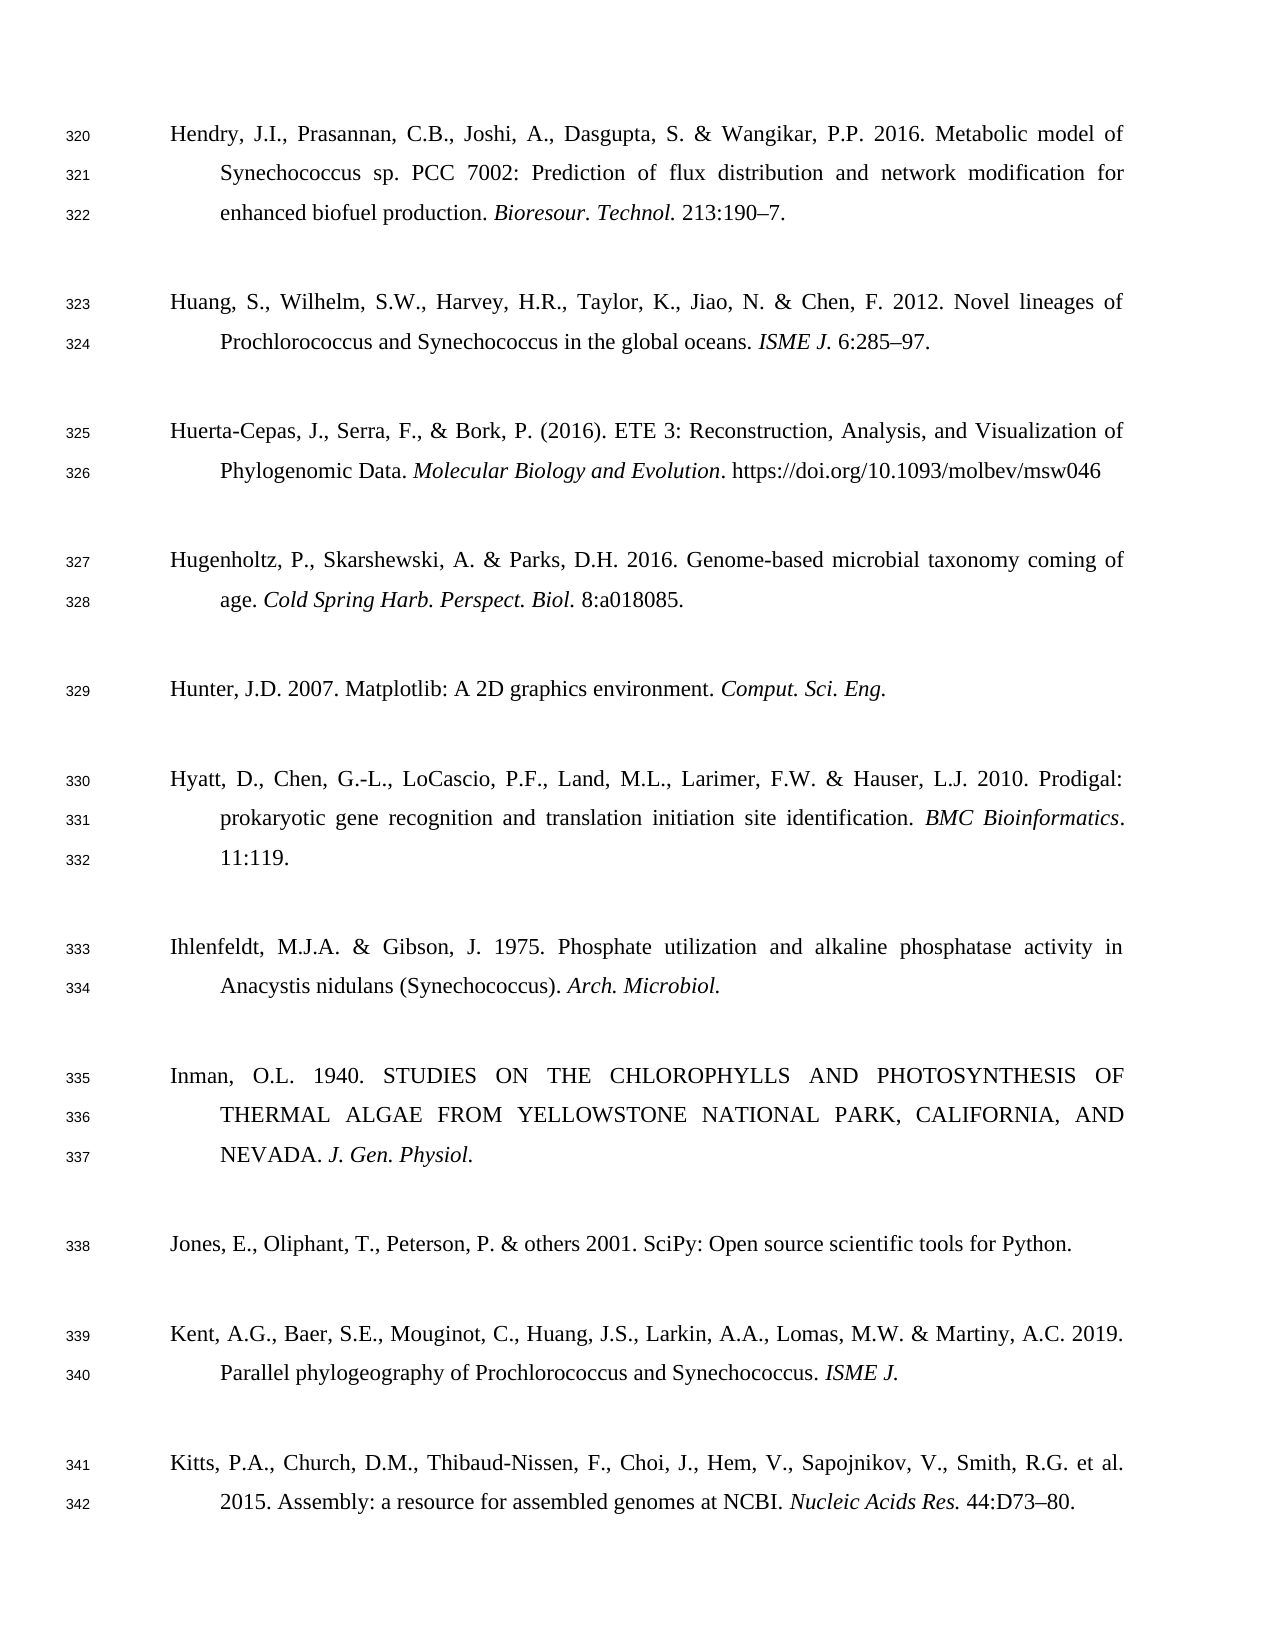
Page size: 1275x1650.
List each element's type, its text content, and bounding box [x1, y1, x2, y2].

text Kent, A.G., Baer, S.E., Mouginot, C., Huang, J.S., Larkin, A.A., Lomas, M.W. & Martiny, A.C. 2019. Parallel phylogeography of Prochlorococcus and Synechococcus. ISME J. [170, 1320, 1125, 1386]
text Ihlenfeldt, M.J.A. & Gibson, J. 1975. Phosphate utilization and alkaline phosphatase activity in Anacystis nidulans (Synechococcus). Arch. Microbiol. [170, 933, 1125, 999]
text Hyatt, D., Chen, G.-L., LoCascio, P.F., Land, M.L., Larimer, F.W. & Hauser, L.J. 2010. Prodigal: prokaryotic gene recognition and translation initiation site identification. BMC Bioinformatics. 11:119. [170, 765, 1125, 870]
text Hendry, J.I., Prasannan, C.B., Joshi, A., Dasgupta, S. & Wangikar, P.P. 2016. Metabolic model of Synechococcus sp. PCC 7002: Prediction of flux distribution and network modification for enhanced biofuel production. Bioresour. Technol. 213:190–7. [170, 120, 1125, 225]
text Jones, E., Oliphant, T., Peterson, P. & others 2001. SciPy: Open source scientific tools for Python. [170, 1231, 1125, 1257]
text Huerta-Cepas, J., Serra, F., & Bork, P. (2016). ETE 3: Reconstruction, Analysis, and Visualization of Phylogenomic Data. Molecular Biology and Evolution. https://doi.org/10.1093/molbev/msw046 [170, 417, 1125, 483]
text Huang, S., Wilhelm, S.W., Harvey, H.R., Taylor, K., Jiao, N. & Chen, F. 2012. Novel lineages of Prochlorococcus and Synechococcus in the global oceans. ISME J. 6:285–97. [170, 288, 1125, 354]
text Inman, O.L. 1940. STUDIES ON THE CHLOROPHYLLS AND PHOTOSYNTHESIS OF THERMAL ALGAE FROM YELLOWSTONE NATIONAL PARK, CALIFORNIA, AND NEVADA. J. Gen. Physiol. [170, 1062, 1125, 1167]
text Hugenholtz, P., Skarshewski, A. & Parks, D.H. 2016. Genome-based microbial taxonomy coming of age. Cold Spring Harb. Perspect. Biol. 8:a018085. [170, 546, 1125, 612]
text Hunter, J.D. 2007. Matplotlib: A 2D graphics environment. Comput. Sci. Eng. [170, 675, 1125, 702]
text Kitts, P.A., Church, D.M., Thibaud-Nissen, F., Choi, J., Hem, V., Sapojnikov, V., Smith, R.G. et al. 2015. Assembly: a resource for assembled genomes at NCBI. Nucleic Acids Res. 44:D73–80. [170, 1449, 1125, 1515]
